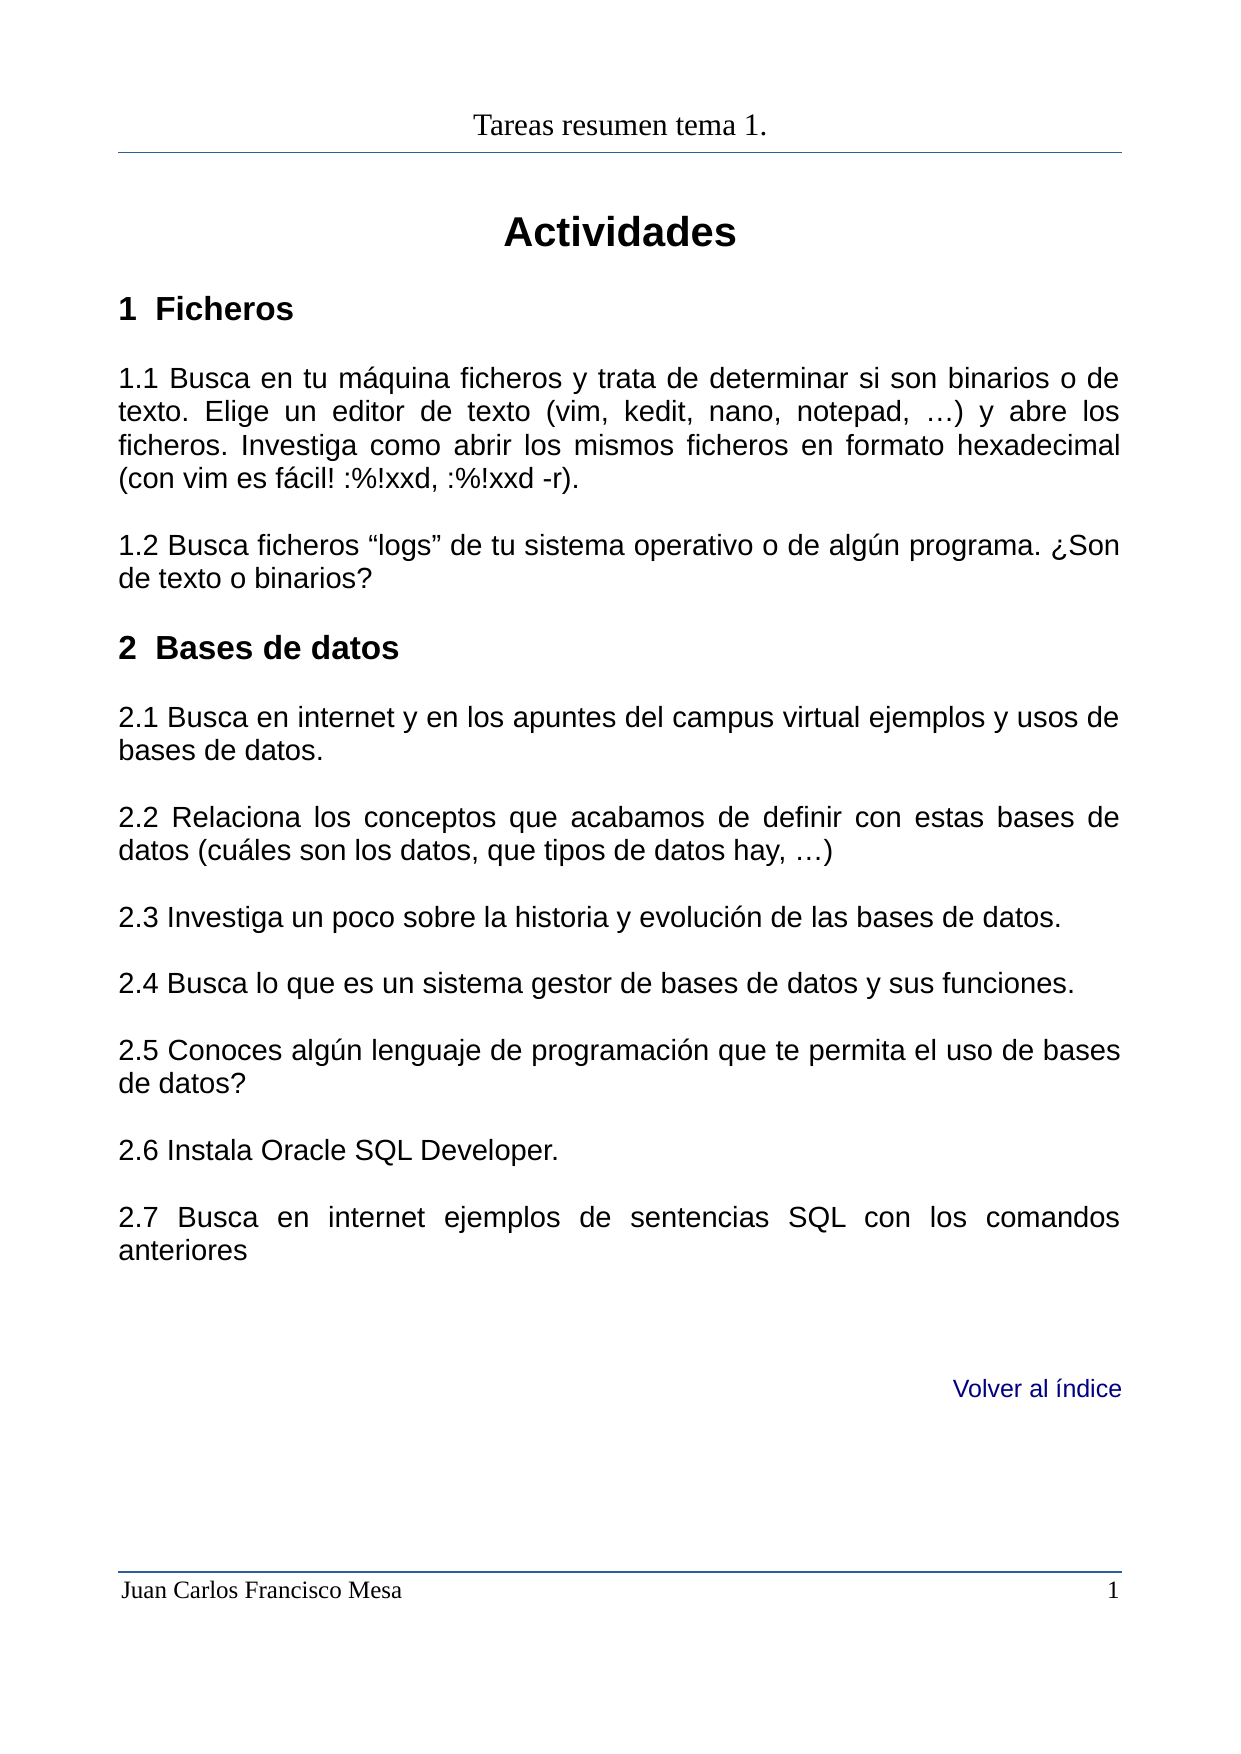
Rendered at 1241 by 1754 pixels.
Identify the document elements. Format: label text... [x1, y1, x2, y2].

subtitle 2.2 Relaciona los conceptos que acabamos de definir con estas bases de datos (cuáles son los datos, que tipos de datos hay, …) [118, 800, 1122, 867]
subtitle 2.3 Investiga un poco sobre la historia y evolución de las bases de datos. [118, 900, 1122, 933]
subtitle 1.2 Busca ficheros “logs” de tu sistema operativo o de algún programa. ¿Son de texto o binarios? [118, 528, 1122, 595]
subtitle Actividades [118, 208, 1122, 256]
subtitle 1.1 Busca en tu máquina ficheros y trata de determinar si son binarios o de texto. Elige un editor de texto (vim, kedit, nano, notepad, …) y abre los ficheros. Investiga como abrir los mismos ficheros en formato hexadecimal (con vim es fácil! :%!xxd, :%!xxd -r). [118, 361, 1122, 495]
subtitle 2.4 Busca lo que es un sistema gestor de bases de datos y sus funciones. [118, 966, 1122, 1000]
subtitle 1 Ficheros [118, 289, 1122, 327]
subtitle 2.6 Instala Oracle SQL Developer. [118, 1133, 1122, 1167]
subtitle 2 Bases de datos [118, 628, 1122, 667]
subtitle 2.5 Conoces algún lenguaje de programación que te permita el uso de bases de datos? [118, 1033, 1122, 1100]
subtitle 2.1 Busca en internet y en los apuntes del campus virtual ejemplos y usos de bases de datos. [118, 700, 1122, 767]
text Volver al índice [118, 1374, 1122, 1403]
subtitle 2.7 Busca en internet ejemplos de sentencias SQL con los comandos anteriores [118, 1200, 1122, 1267]
